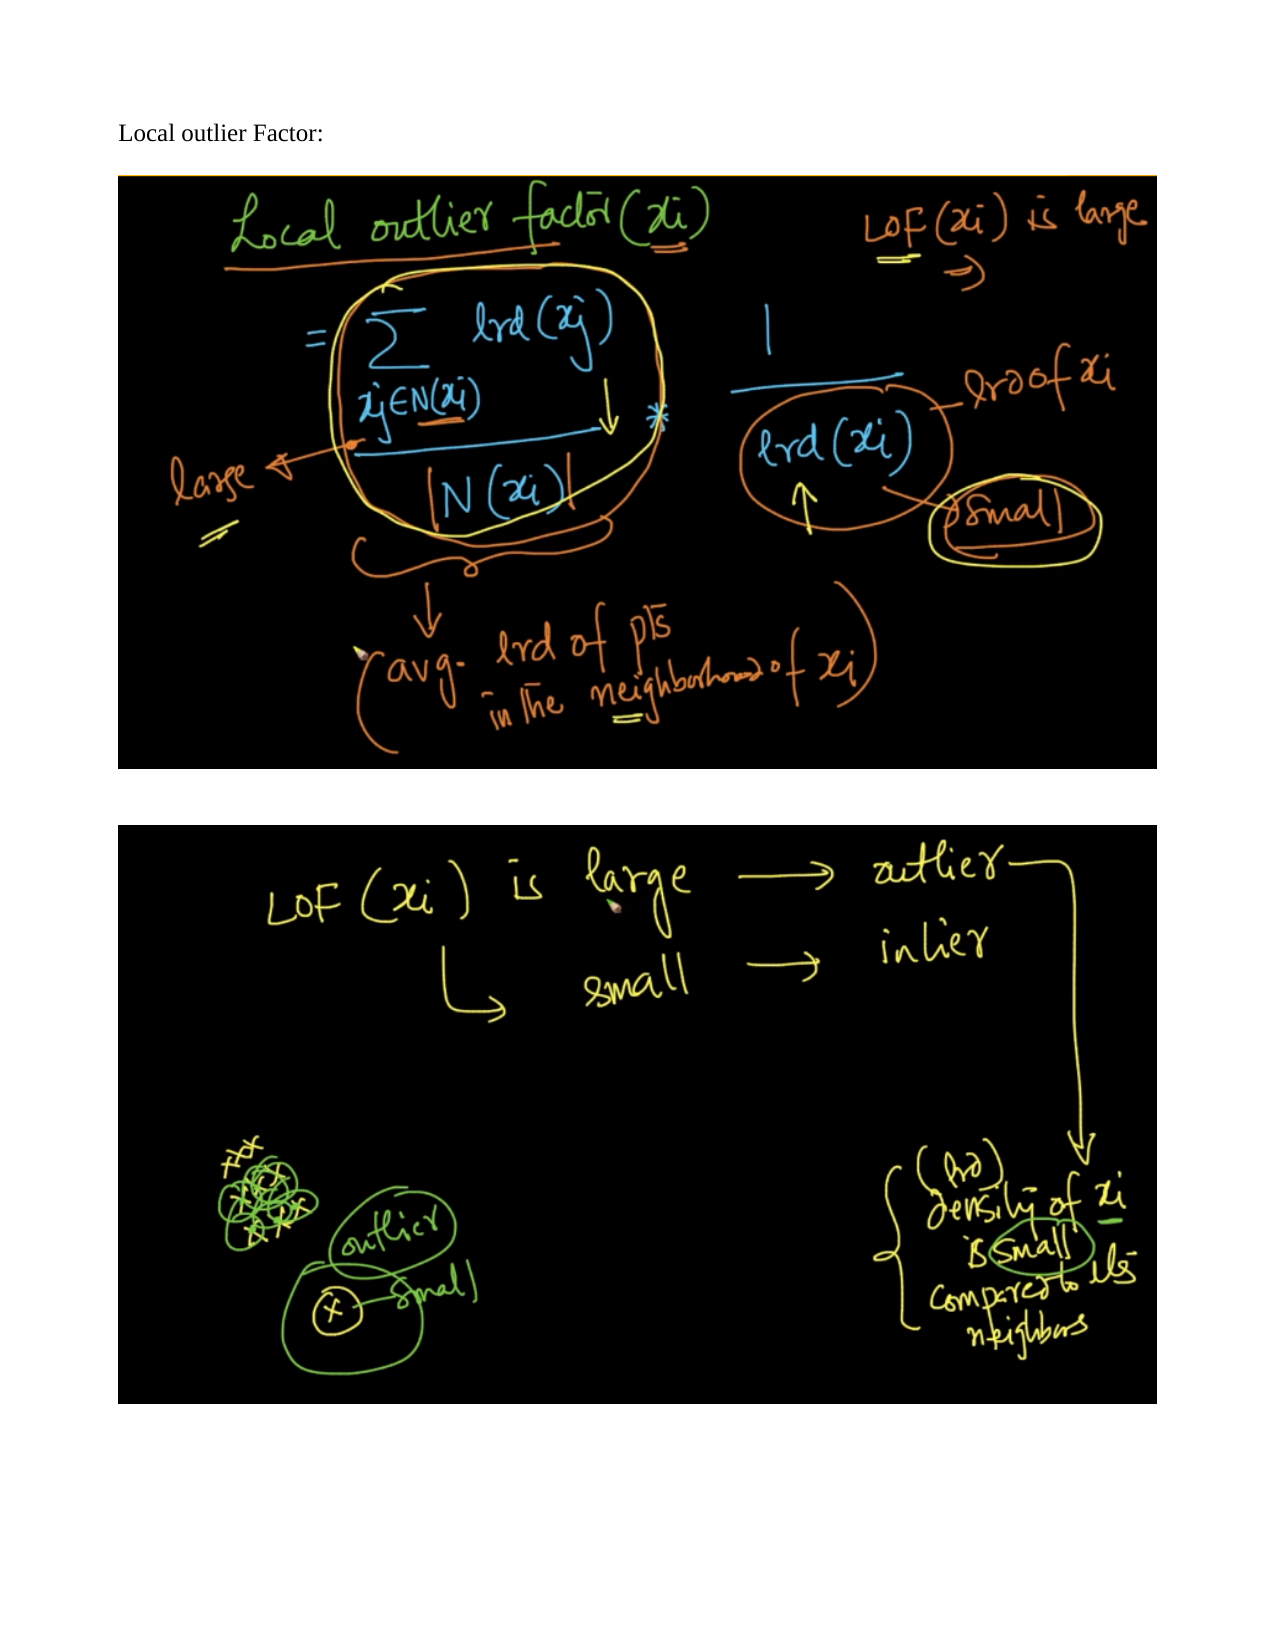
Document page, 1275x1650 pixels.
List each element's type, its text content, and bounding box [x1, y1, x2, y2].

picture [118, 175, 1157, 769]
picture [118, 825, 1157, 1404]
text Local outlier Factor: [118, 118, 1157, 147]
